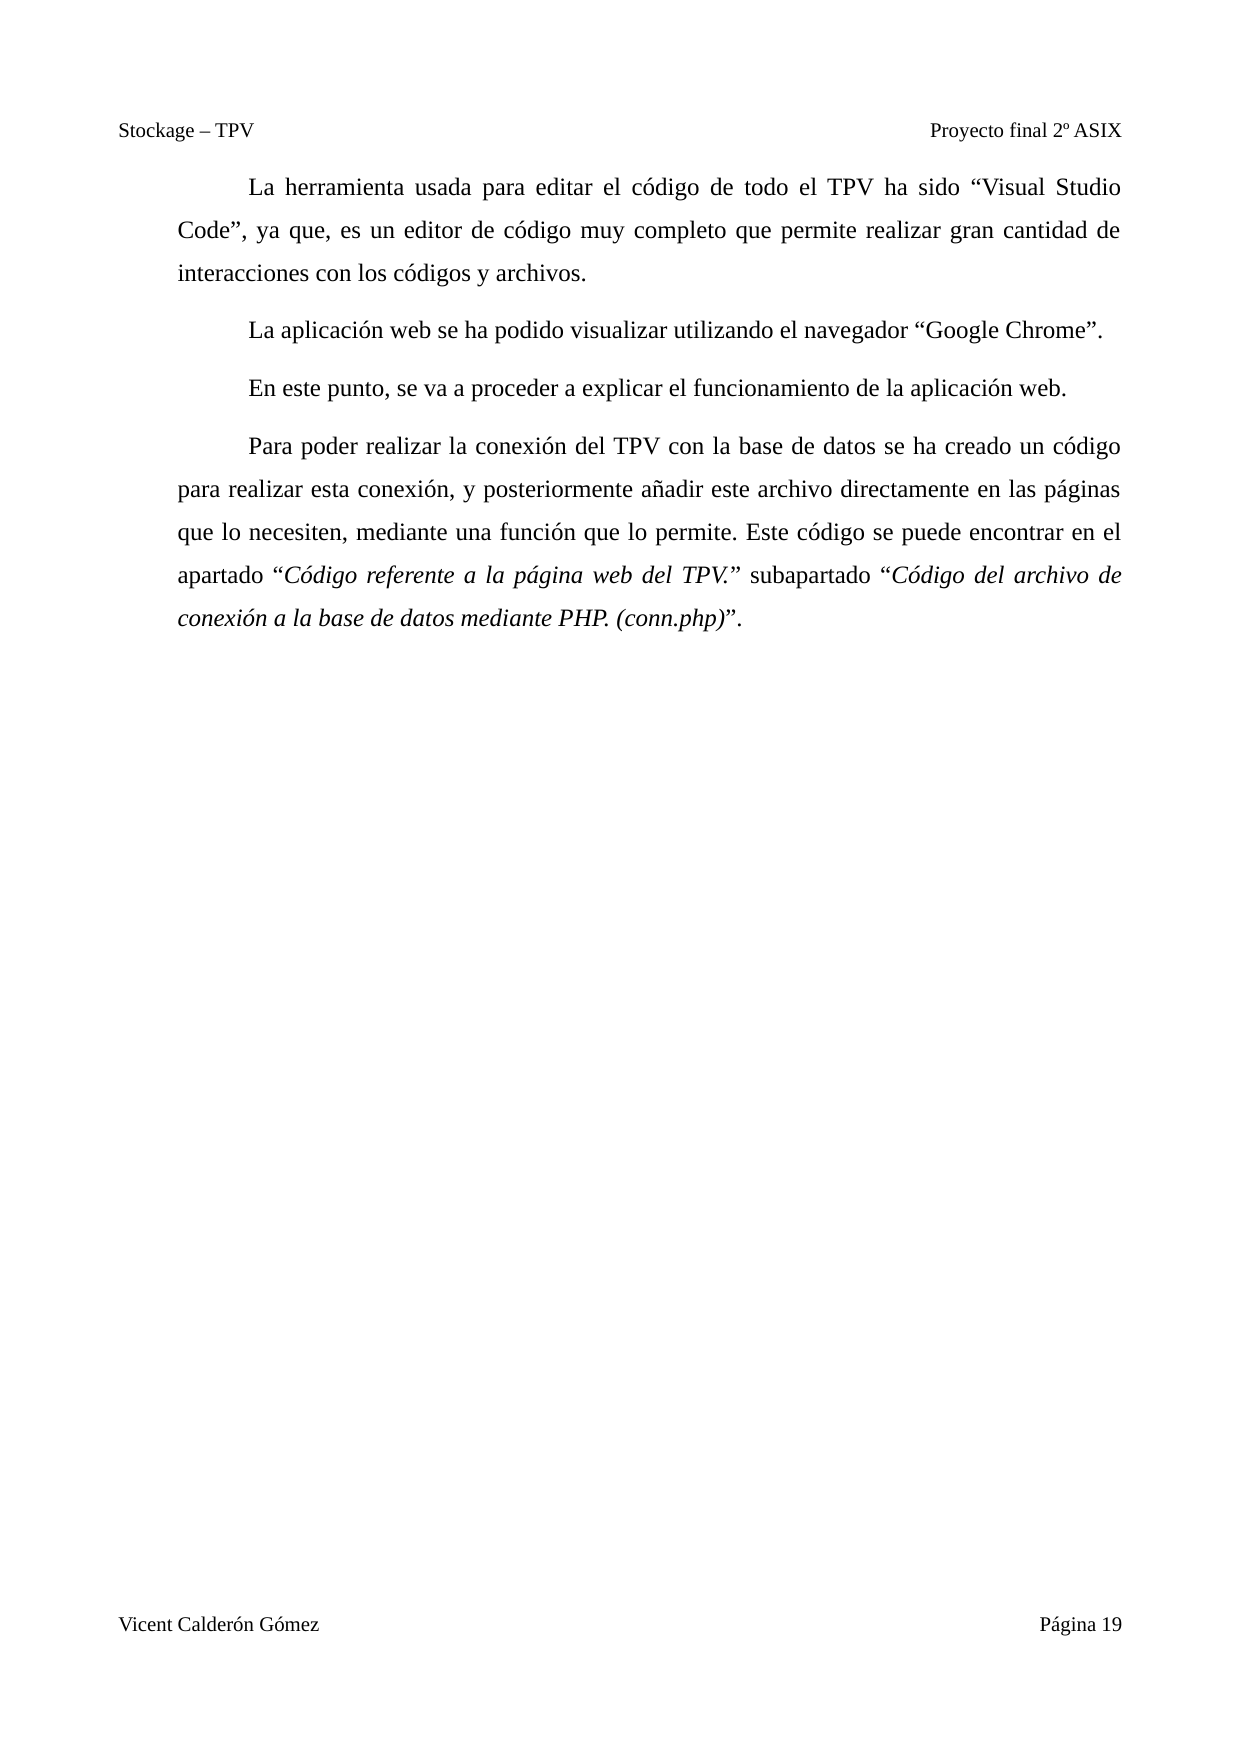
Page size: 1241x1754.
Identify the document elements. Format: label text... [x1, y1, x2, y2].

text La aplicación web se ha podido visualizar utilizando el navegador “Google Chrome”. [177, 316, 1122, 344]
text En este punto, se va a proceder a explicar el funcionamiento de la aplicación web. [177, 373, 1122, 402]
text Para poder realizar la conexión del TPV con la base de datos se ha creado un código para realizar esta conexión, y posteriormente añadir este archivo directamente en las páginas que lo necesiten, mediante una función que lo permite. Este código se puede encontrar en el apartado “Código referente a la página web del TPV.” subapartado “Código del archivo de conexión a la base de datos mediante PHP. (conn.php)”. [177, 431, 1122, 632]
text La herramienta usada para editar el código de todo el TPV ha sido “Visual Studio Code”, ya que, es un editor de código muy completo que permite realizar gran cantidad de interacciones con los códigos y archivos. [177, 172, 1122, 287]
